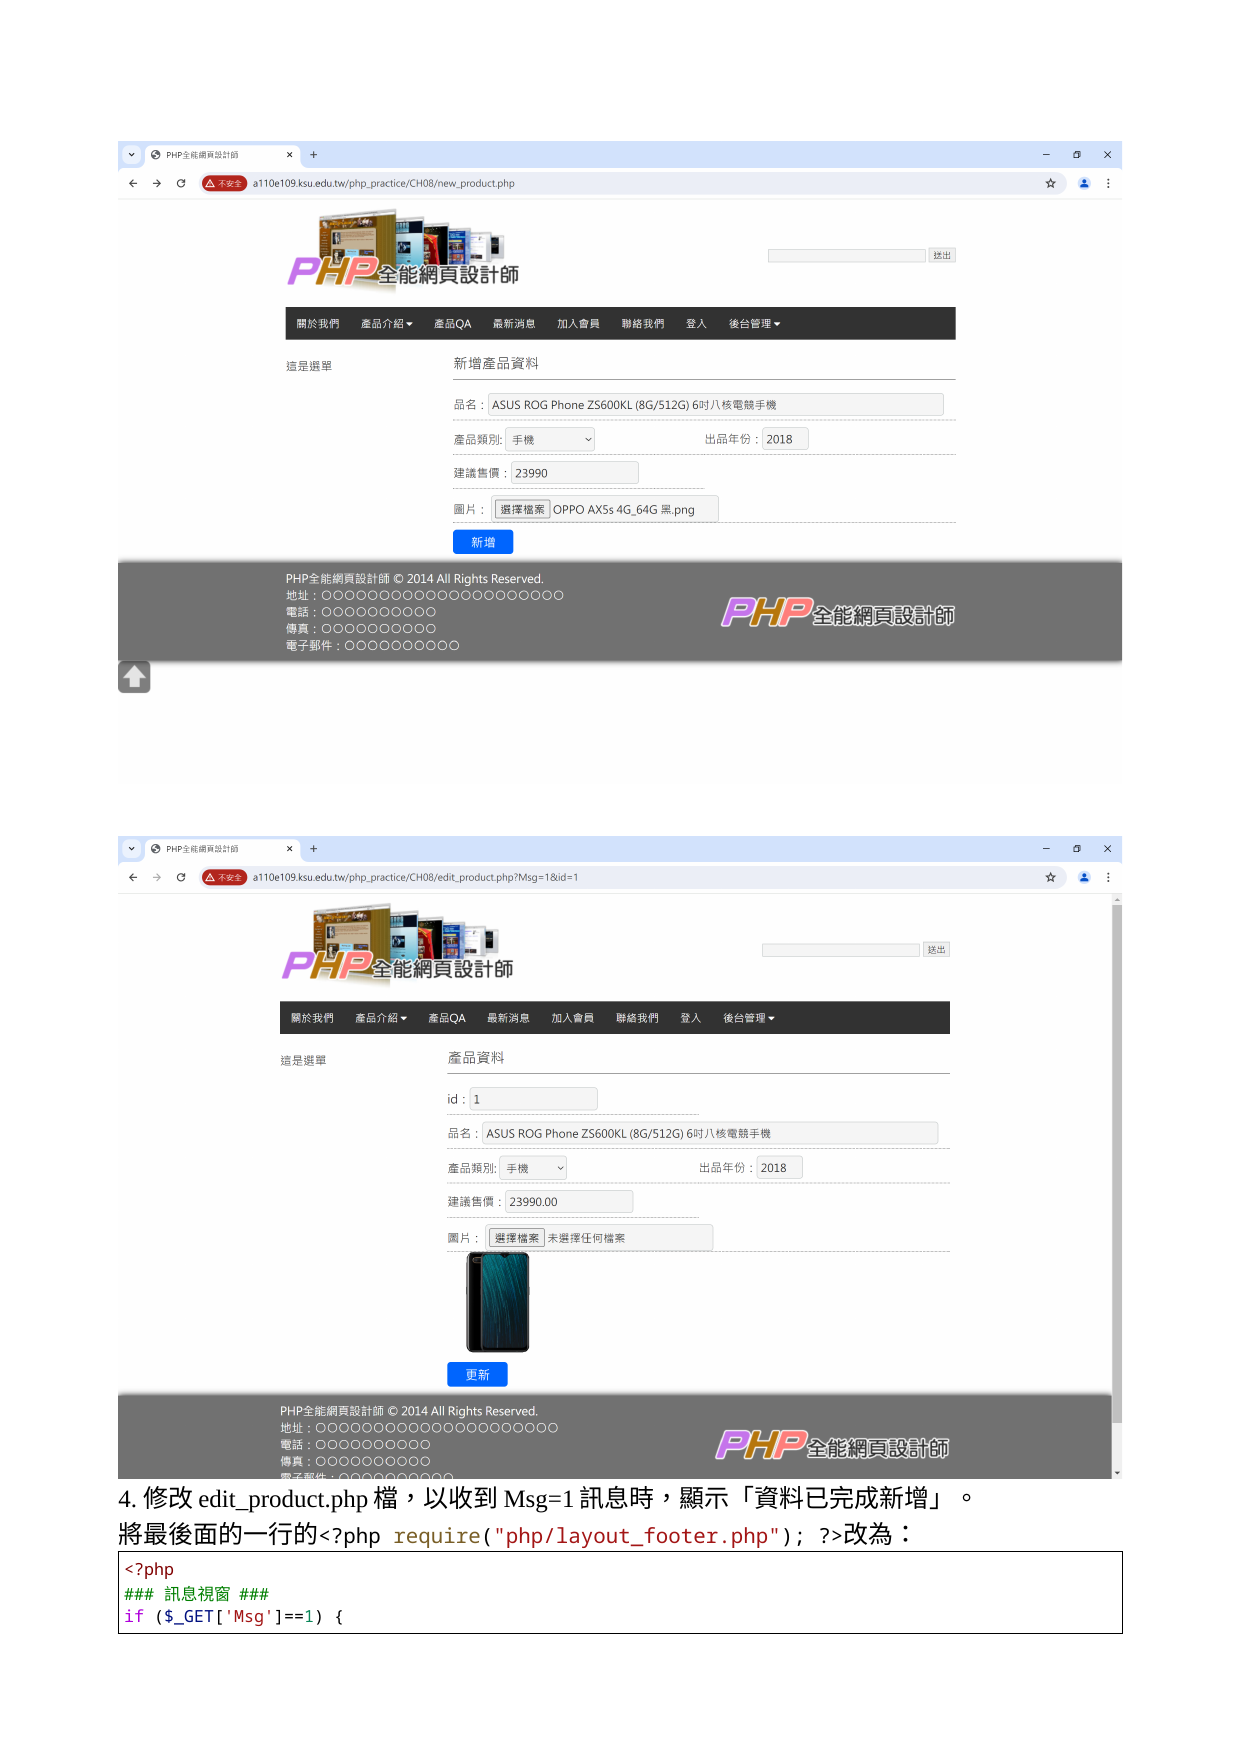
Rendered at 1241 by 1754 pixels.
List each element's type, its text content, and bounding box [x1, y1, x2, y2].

table_header <?php ### 訊息視窗 ### if ($_GET['Msg']==1) { [119, 1552, 1122, 1633]
text 4. 修改edit_product.php檔，以收到Msg=1訊息時，顯示「資料已完成新增」。 [118, 1479, 1122, 1515]
text 將最後面的一行的<?php require("php/layout_footer.php"); ?>改為： [118, 1515, 1122, 1551]
